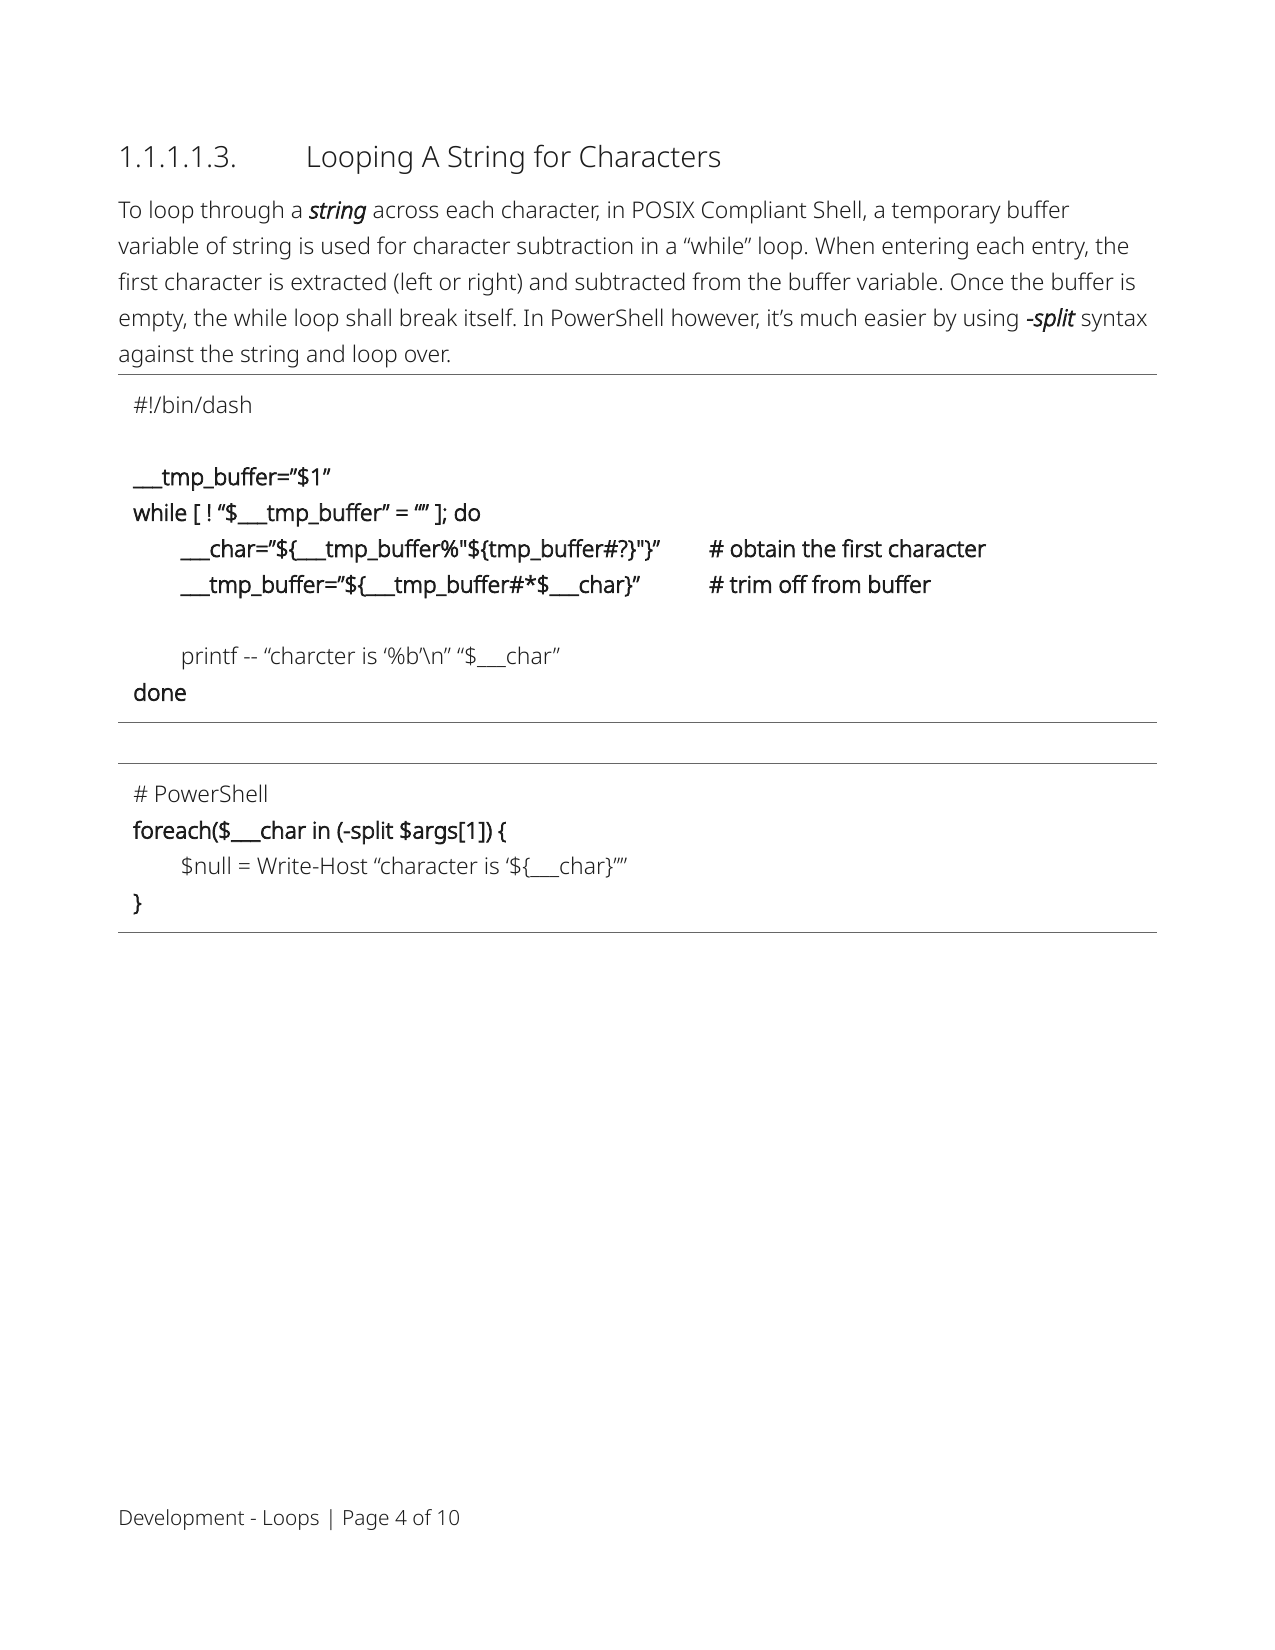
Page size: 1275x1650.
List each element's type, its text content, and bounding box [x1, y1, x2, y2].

text ___tmp_buffer=”${___tmp_buffer#*$___char}” # trim off from buffer [118, 553, 1157, 599]
text ___tmp_buffer=”$1” [118, 445, 1157, 481]
text done [118, 661, 1157, 722]
text while [ ! “$___tmp_buffer” = “” ]; do [118, 481, 1157, 517]
text To loop through a string across each character, in POSIX Compliant Shell, a temporary buffer variable of string is used for character subtraction in a “while” loop. When entering each entry, the first character is extracted (left or right) and subtracted from the buffer variable. Once the buffer is empty, the while loop shall break itself. In PowerShell however, it’s much easier by using -split syntax against the string and loop over. [118, 194, 1157, 369]
subtitle Looping A String for Characters [118, 136, 1157, 176]
text } [118, 871, 1157, 932]
text $null = Write-Host “character is ‘${___char}’’” [118, 835, 1157, 871]
text #!/bin/dash [118, 375, 1157, 420]
text ___char=”${___tmp_buffer%"${tmp_buffer#?}"}” # obtain the first character [118, 517, 1157, 553]
text printf -- “charcter is ‘%b’\n” “$___char” [118, 625, 1157, 661]
text # PowerShell [118, 764, 1157, 799]
text foreach($___char in (-split $args[1]) { [118, 799, 1157, 835]
